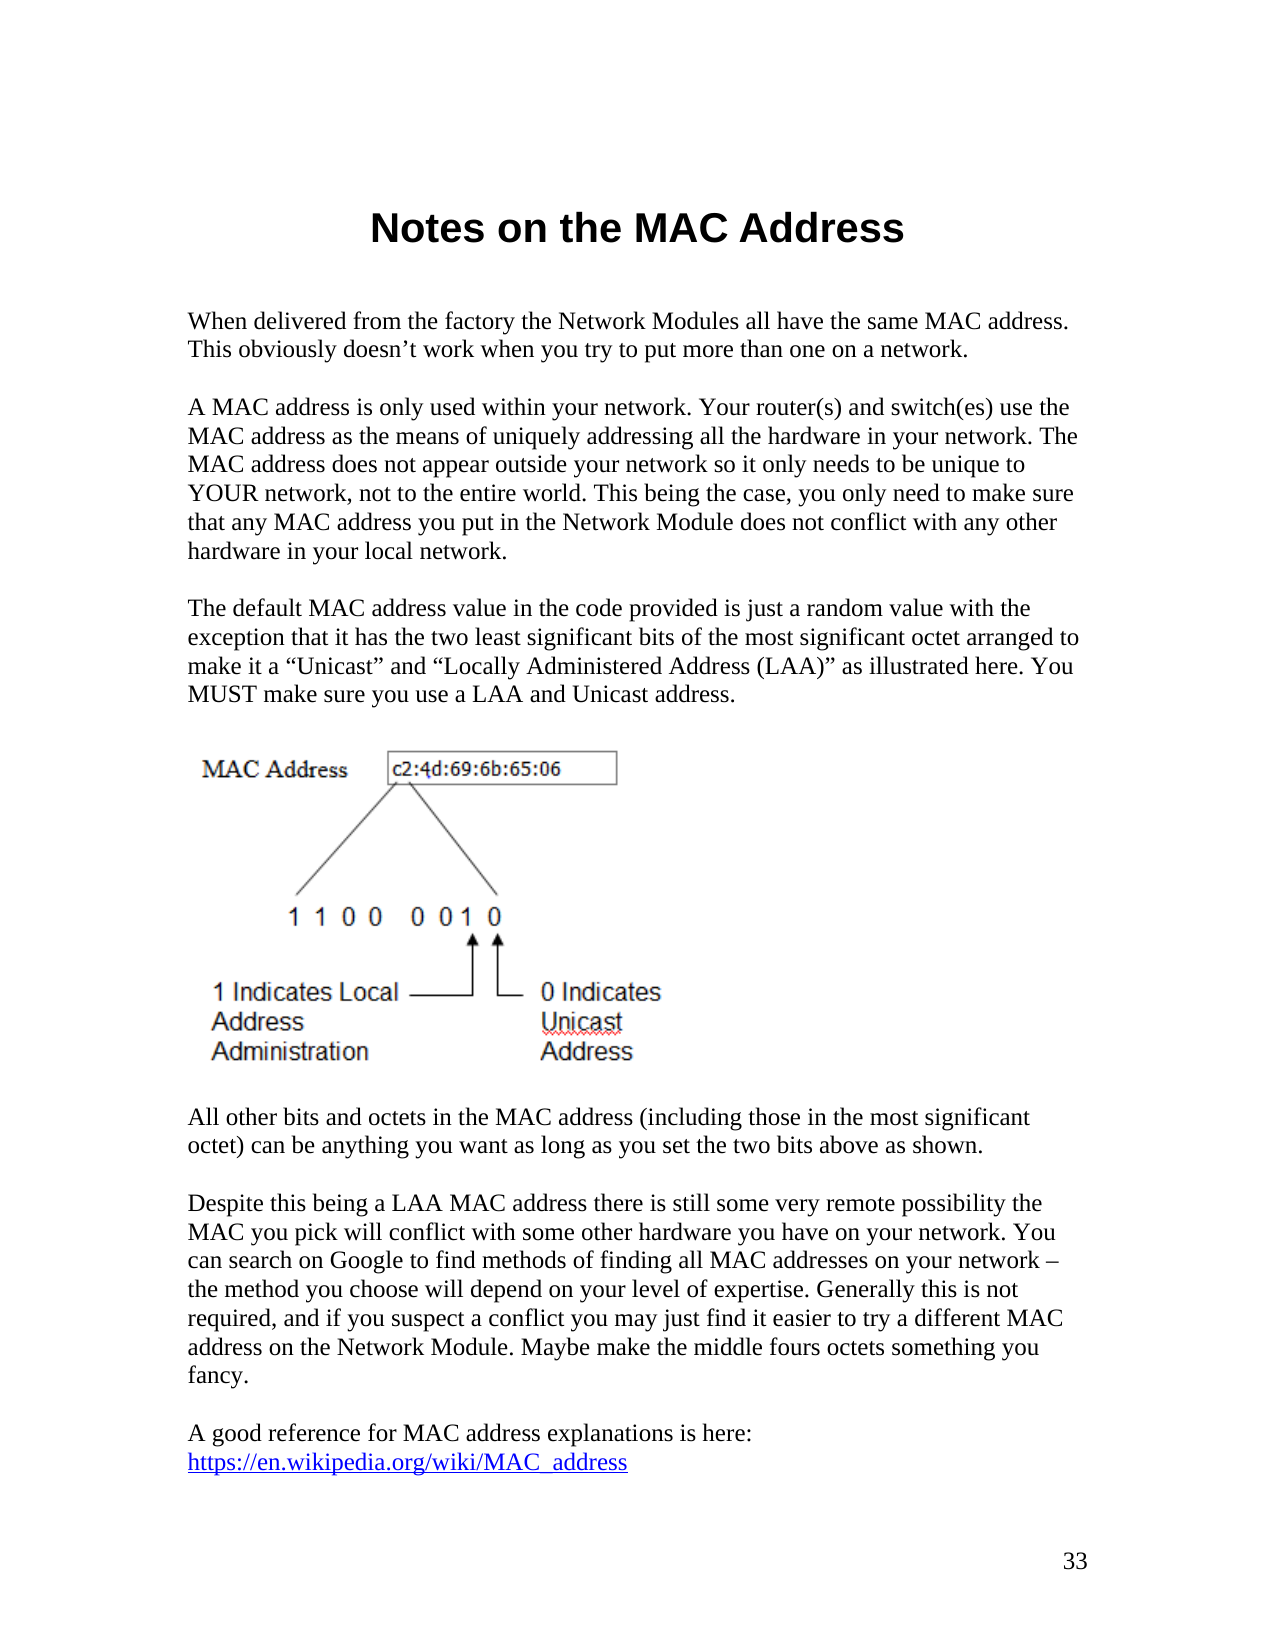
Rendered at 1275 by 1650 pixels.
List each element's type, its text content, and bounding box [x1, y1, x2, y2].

text A MAC address is only used within your network. Your router(s) and switch(es) use the MAC address as the means of uniquely addressing all the hardware in your network. The MAC address does not appear outside your network so it only needs to be unique to YOUR network, not to the entire world. This being the case, you only need to make sure that any MAC address you put in the Network Module does not conflict with any other hardware in your local network. [187, 392, 1087, 564]
subtitle Notes on the MAC Address [187, 204, 1087, 252]
text When delivered from the factory the Network Modules all have the same MAC address. This obviously doesn’t work when you try to put more than one on a network. [187, 306, 1087, 363]
text Despite this being a LAA MAC address there is still some very remote possibility the MAC you pick will conflict with some other hardware you have on your network. You can search on Google to find methods of finding all MAC addresses on your network – the method you choose will depend on your level of expertise. Generally this is not required, and if you suspect a conflict you may just find it easier to try a different MAC address on the Network Module. Maybe make the middle fours octets something you fancy. [187, 1188, 1087, 1389]
text https://en.wikipedia.org/wiki/MAC_address [187, 1447, 1087, 1476]
text All other bits and octets in the MAC address (including those in the most significant octet) can be anything you want as long as you set the two bits above as shown. [187, 1102, 1087, 1159]
picture [187, 737, 682, 1073]
text The default MAC address value in the code provided is just a random value with the exception that it has the two least significant bits of the most significant octet arranged to make it a “Unicast” and “Locally Administered Address (LAA)” as illustrated here. You MUST make sure you use a LAA and Unicast address. [187, 593, 1087, 708]
text A good reference for MAC address explanations is here: [187, 1418, 1087, 1447]
